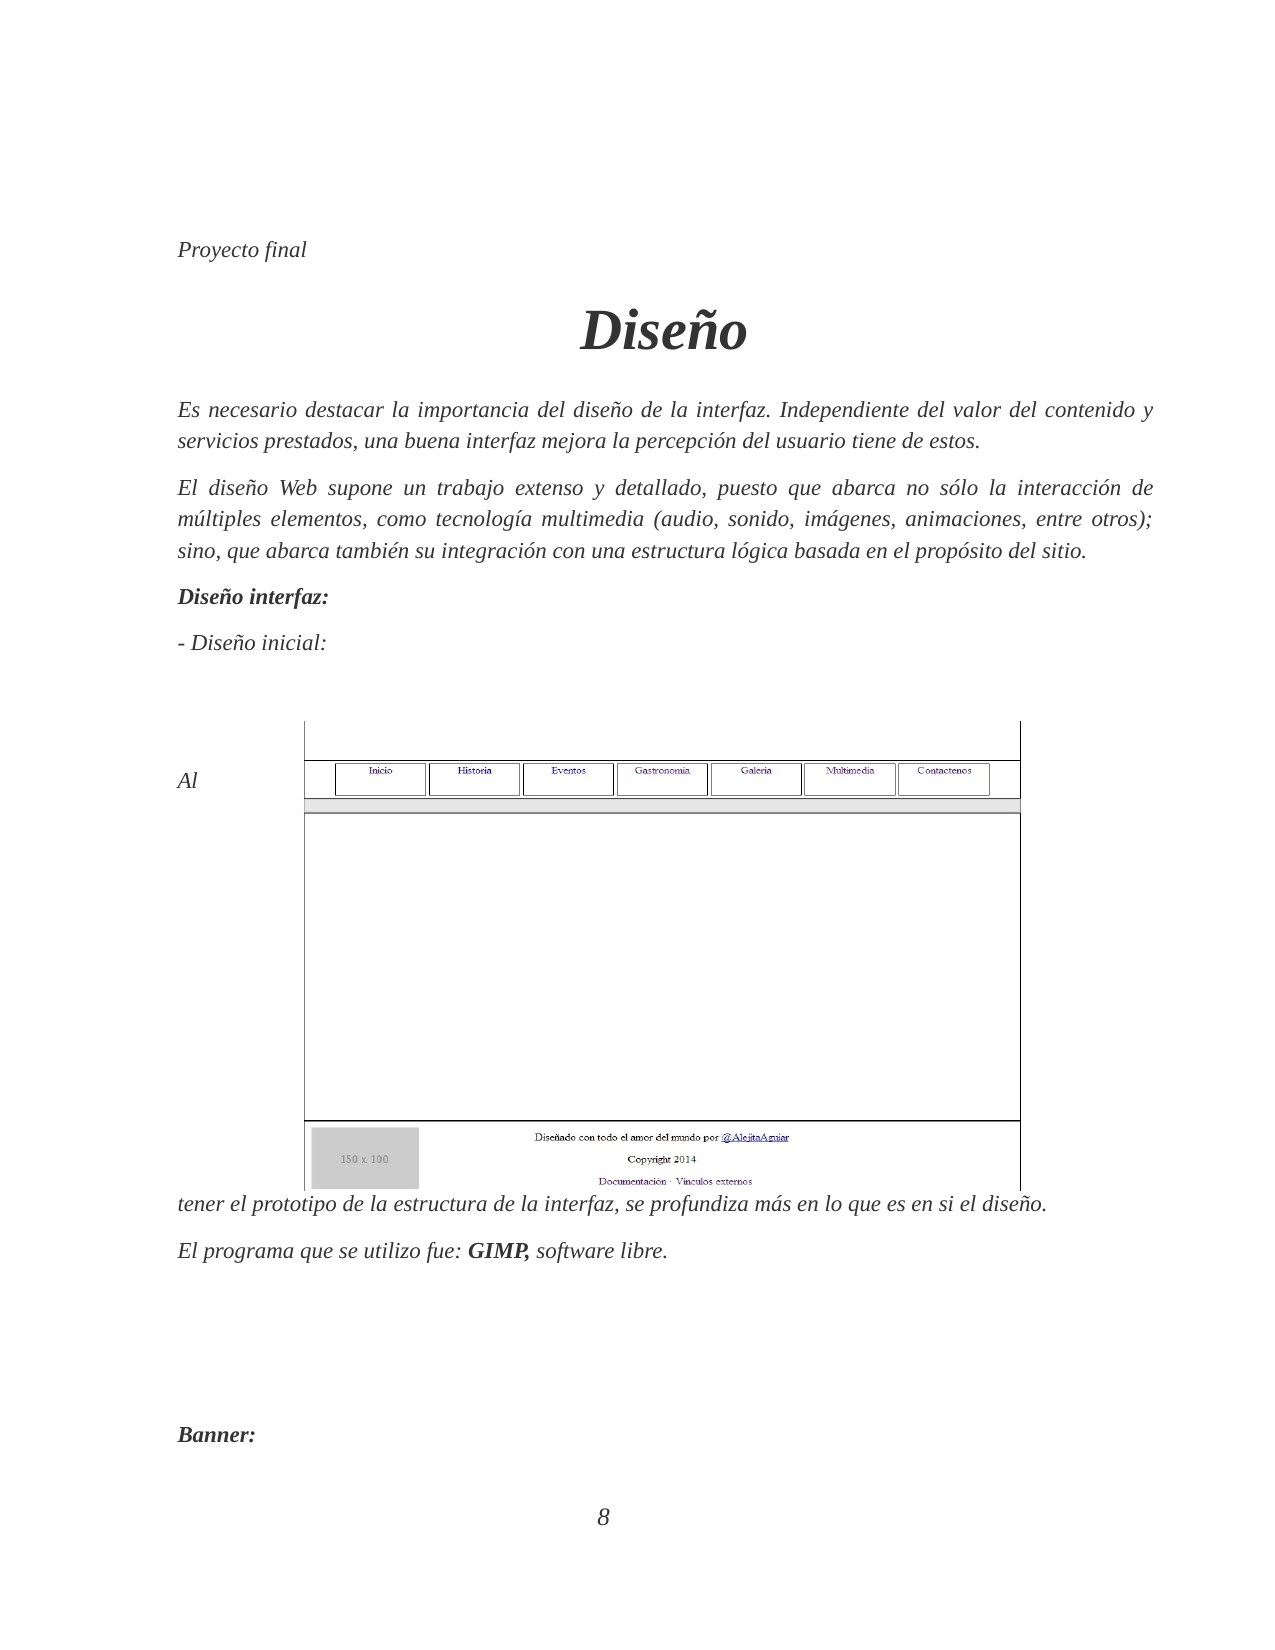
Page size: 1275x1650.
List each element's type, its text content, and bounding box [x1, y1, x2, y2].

text El diseño Web supone un trabajo extenso y detallado, puesto que abarca no sólo la interacción de múltiples elementos, como tecnología multimedia (audio, sonido, imágenes, animaciones, entre otros); sino, que abarca también su integración con una estructura lógica basada en el propósito del sitio. [177, 473, 1157, 563]
text - Diseño inicial: [177, 629, 1157, 655]
picture [218, 721, 1116, 1191]
text Es necesario destacar la importancia del diseño de la interfaz. Independiente del valor del contenido y servicios prestados, una buena interfaz mejora la percepción del usuario tiene de estos. [177, 396, 1157, 454]
text Al tener el prototipo de la estructura de la interfaz, se profundiza más en lo que es en si el diseño. [177, 767, 1157, 1217]
text Banner: [177, 1421, 1157, 1448]
text El programa que se utilizo fue: GIMP, software libre. [177, 1237, 1157, 1263]
text Diseño interfaz: [177, 583, 1157, 609]
title Diseño [177, 295, 1157, 362]
